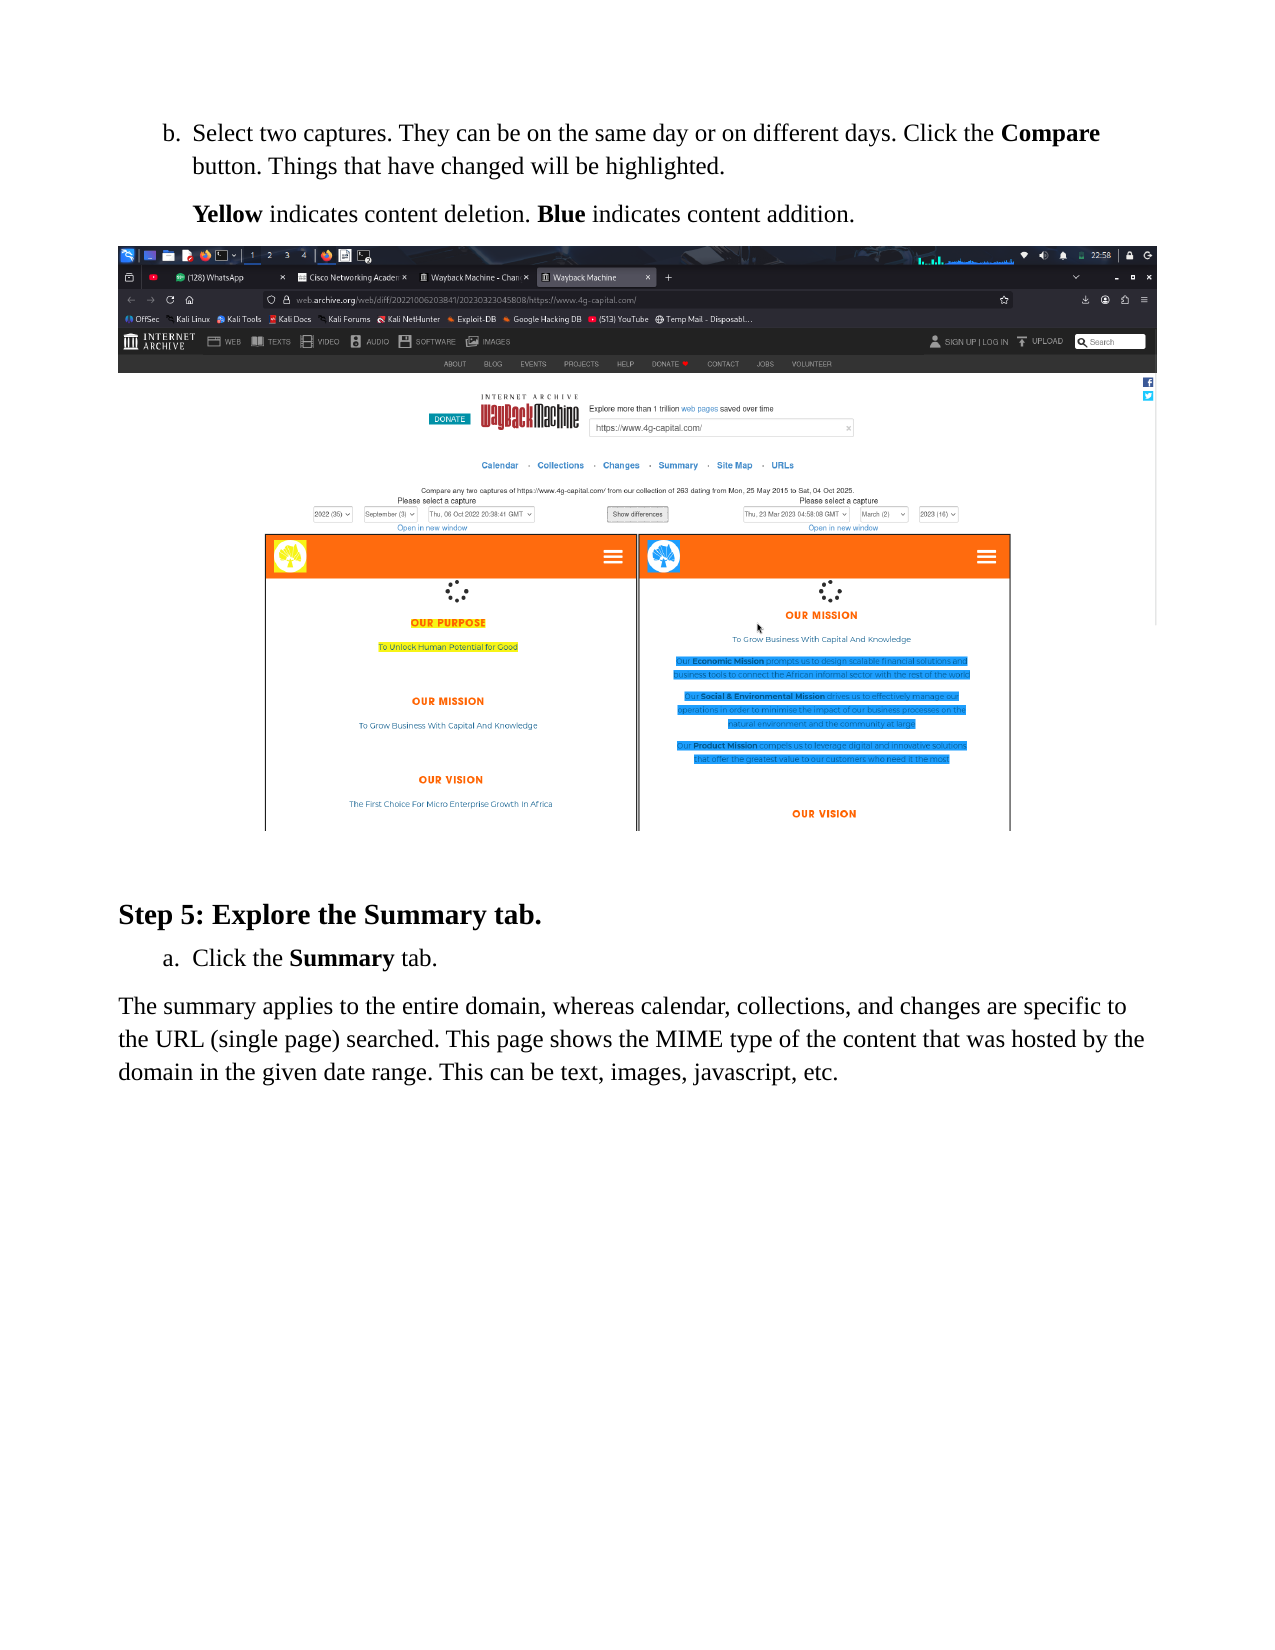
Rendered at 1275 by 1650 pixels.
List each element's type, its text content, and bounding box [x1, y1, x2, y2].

text The summary applies to the entire domain, whereas calendar, collections, and changes are specific to the URL (single page) searched. This page shows the MIME type of the content that was hosted by the domain in the given date range. This can be text, images, javascript, etc. [118, 991, 1157, 1086]
list Select two captures. They can be on the same day or on different days. Click the Compare button. Things that have changed will be highlighted. [162, 118, 1157, 180]
list Yellow indicates content deletion. Blue indicates content addition. [162, 199, 1157, 227]
picture [118, 246, 1157, 831]
list Click the Summary tab. [162, 943, 1157, 972]
subtitle Step 5: Explore the Summary tab. [118, 897, 1157, 931]
